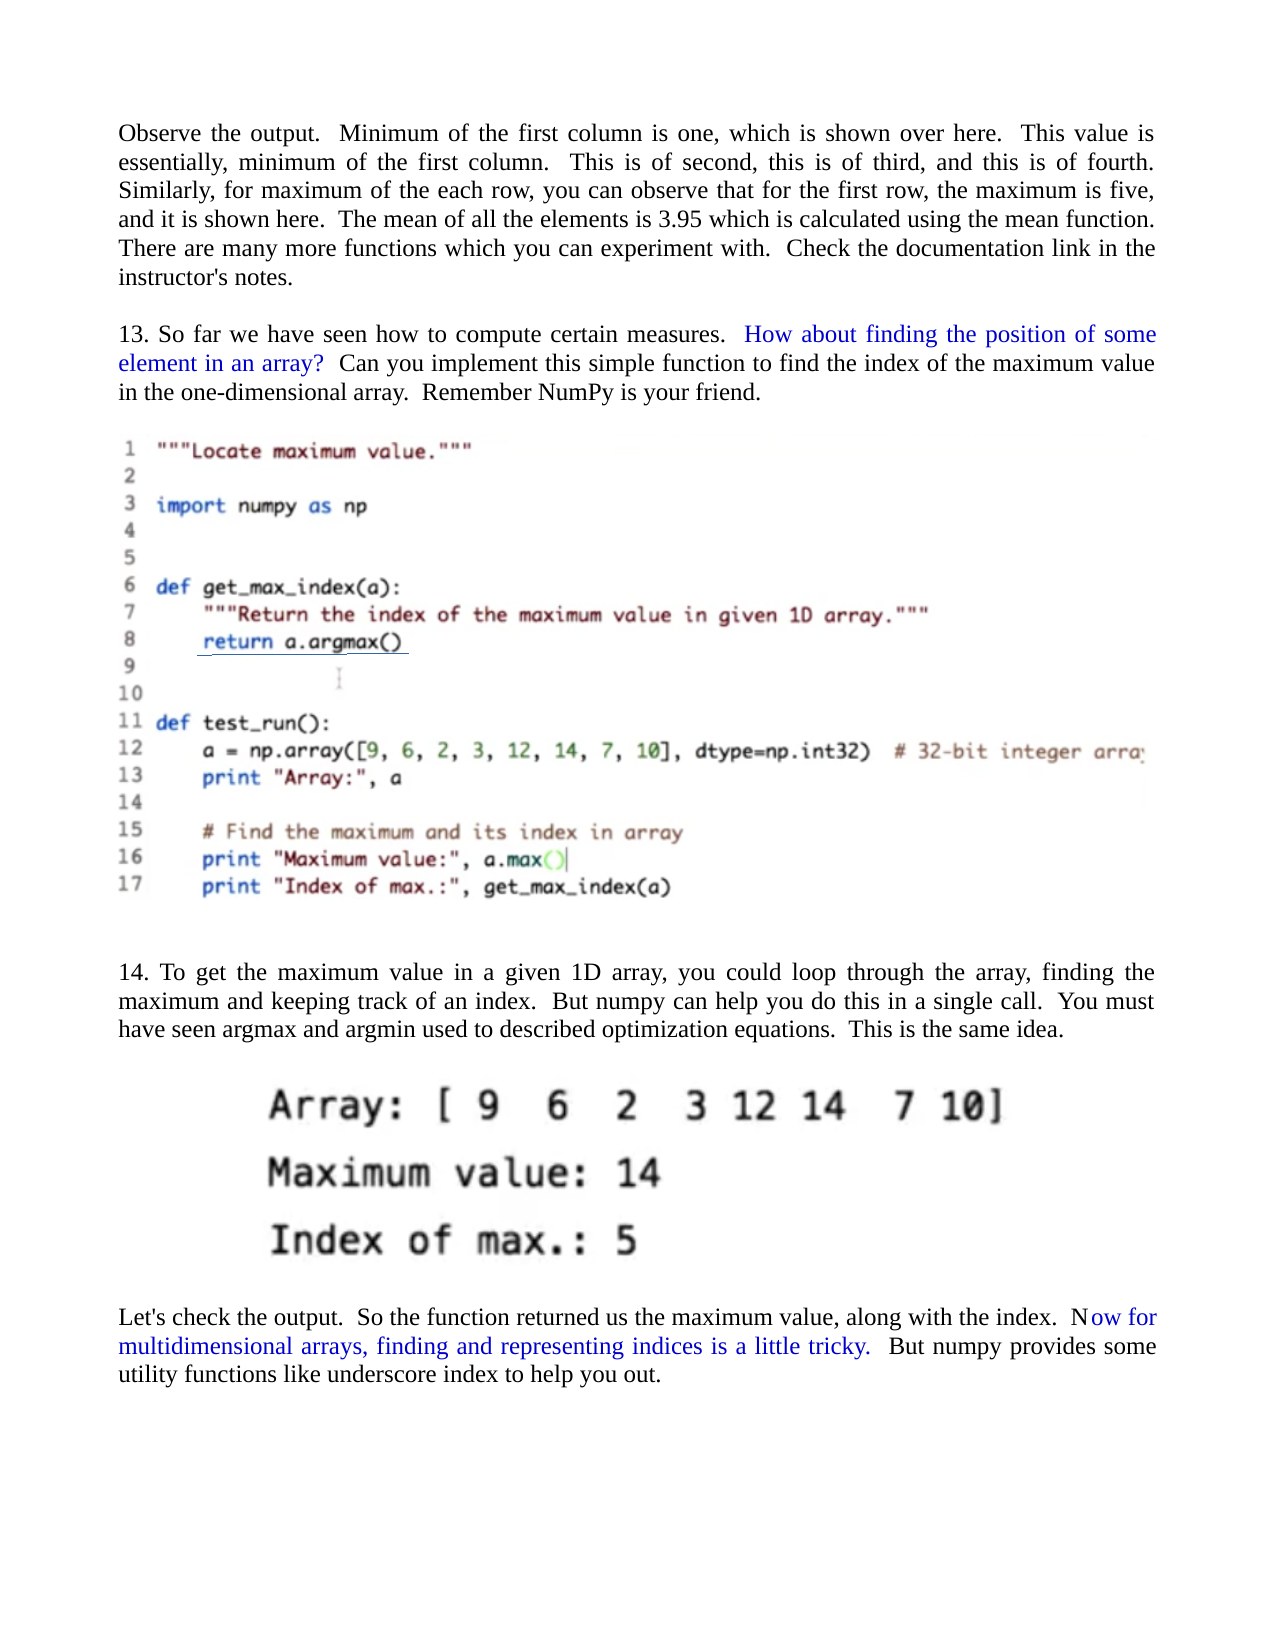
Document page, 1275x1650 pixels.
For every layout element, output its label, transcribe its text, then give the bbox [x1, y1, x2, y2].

text 14. To get the maximum value in a given 1D array, you could loop through the array, finding the maximum and keeping track of an index. But numpy can help you do this in a single call. You must have seen argmax and argmin used to described optimization equations. This is the same idea. [118, 957, 1157, 1043]
text Observe the output. Minimum of the first column is one, which is shown over here. This value is essentially, minimum of the first column. This is of second, this is of third, and this is of fourth. Similarly, for maximum of the each row, you can observe that for the first row, the maximum is five, and it is shown here. The mean of all the elements is 3.95 which is calculated using the mean function. There are many more functions which you can experiment with. Check the documentation link in the instructor's notes. [118, 118, 1157, 291]
text 13. So far we have seen how to compute certain measures. How about finding the position of some element in an array? Can you implement this simple function to find the index of the maximum value in the one-dimensional array. Remember NumPy is your friend. [118, 319, 1157, 406]
picture [118, 434, 1157, 900]
text Let's check the output. So the function returned us the maximum value, along with the index. Now for multidimensional arrays, finding and representing indices is a little tricky. But numpy provides some utility functions like underscore index to help you out. [118, 1302, 1157, 1388]
picture [262, 1072, 1013, 1265]
